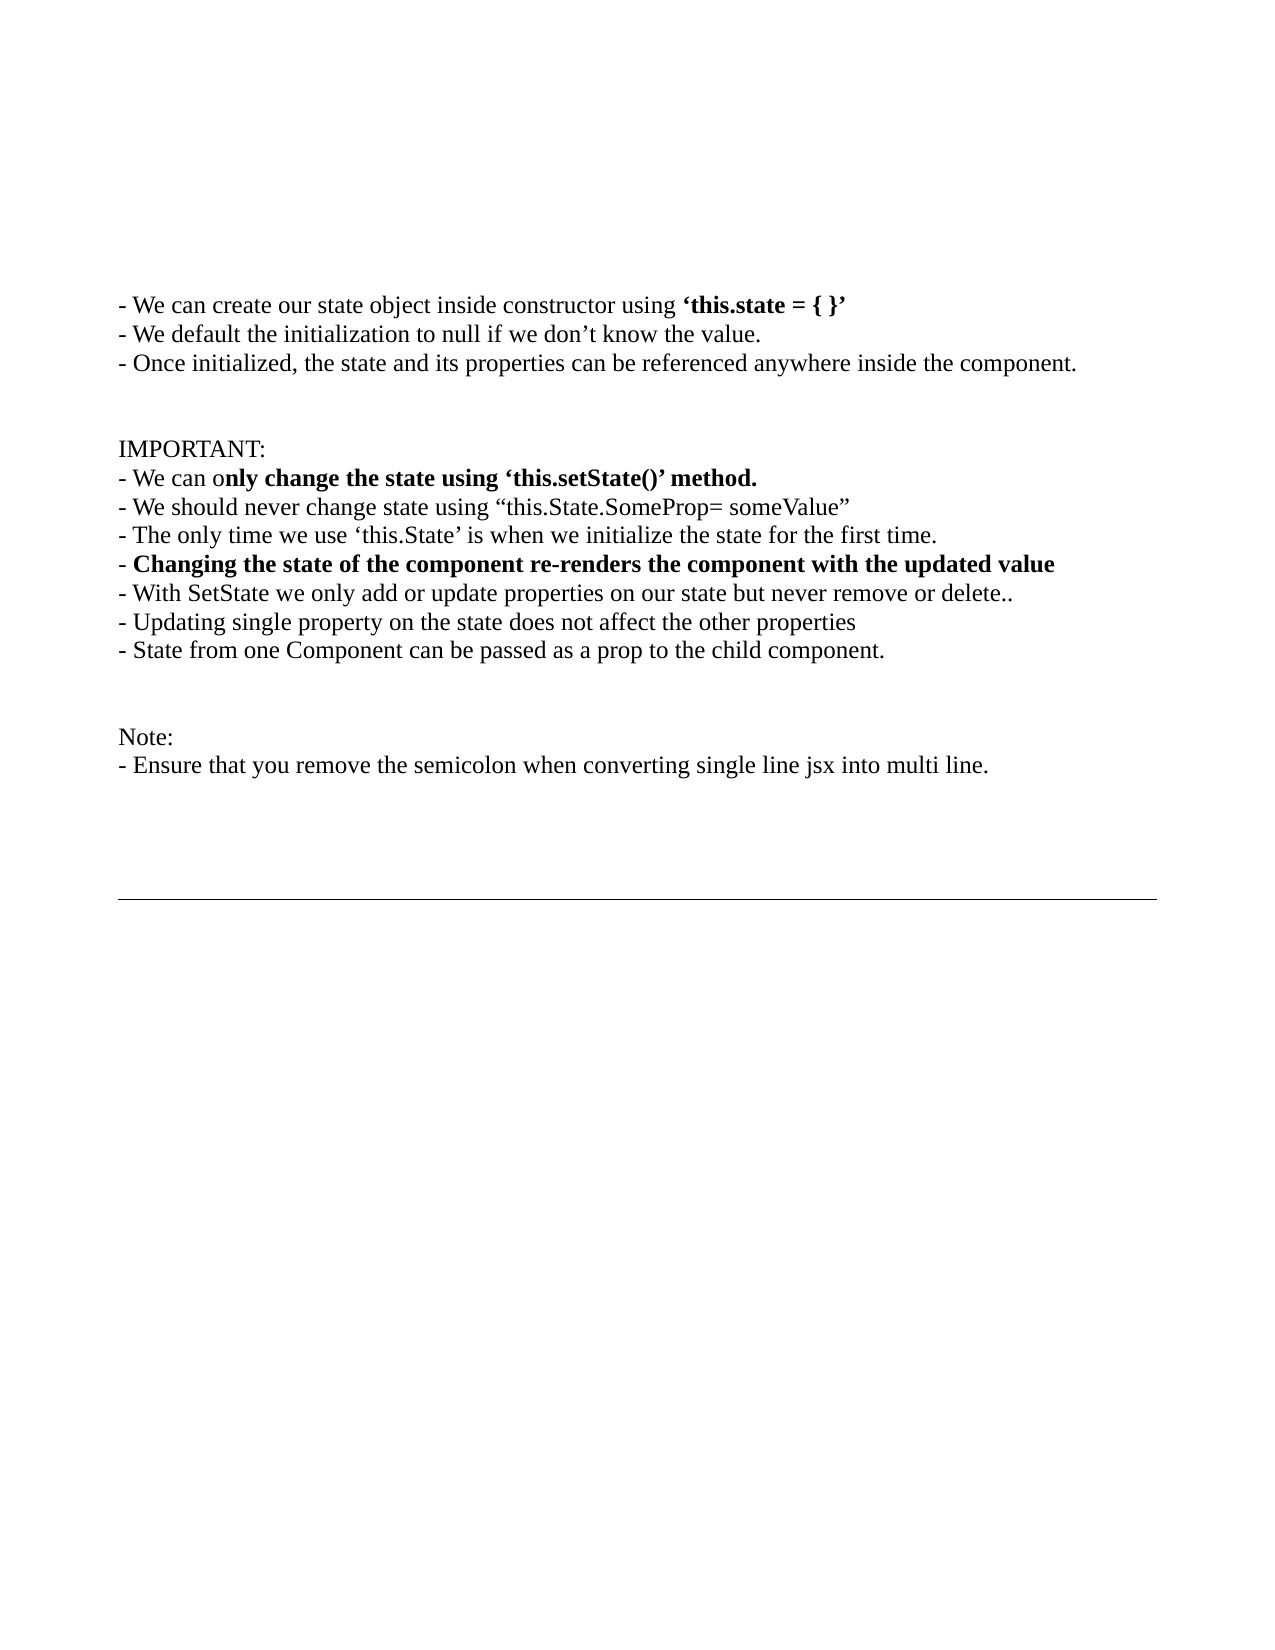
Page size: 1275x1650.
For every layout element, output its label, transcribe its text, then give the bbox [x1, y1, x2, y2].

text IMPORTANT: [118, 434, 1157, 463]
text - We can create our state object inside constructor using ‘this.state = { }’ [118, 291, 1157, 319]
text - With SetState we only add or update properties on our state but never remove or delete.. [118, 578, 1157, 607]
text - Updating single property on the state does not affect the other properties [118, 607, 1157, 636]
text - Ensure that you remove the semicolon when converting single line jsx into multi line. [118, 751, 1157, 779]
text - We default the initialization to null if we don’t know the value. [118, 319, 1157, 348]
text - We should never change state using “this.State.SomeProp= someValue” [118, 492, 1157, 521]
text - The only time we use ‘this.State’ is when we initialize the state for the first time. [118, 521, 1157, 549]
text Note: [118, 722, 1157, 751]
text - We can only change the state using ‘this.setState()’ method. [118, 463, 1157, 492]
text - State from one Component can be passed as a prop to the child component. [118, 636, 1157, 664]
text - Changing the state of the component re-renders the component with the updated value [118, 549, 1157, 578]
text - Once initialized, the state and its properties can be referenced anywhere inside the component. [118, 348, 1157, 377]
